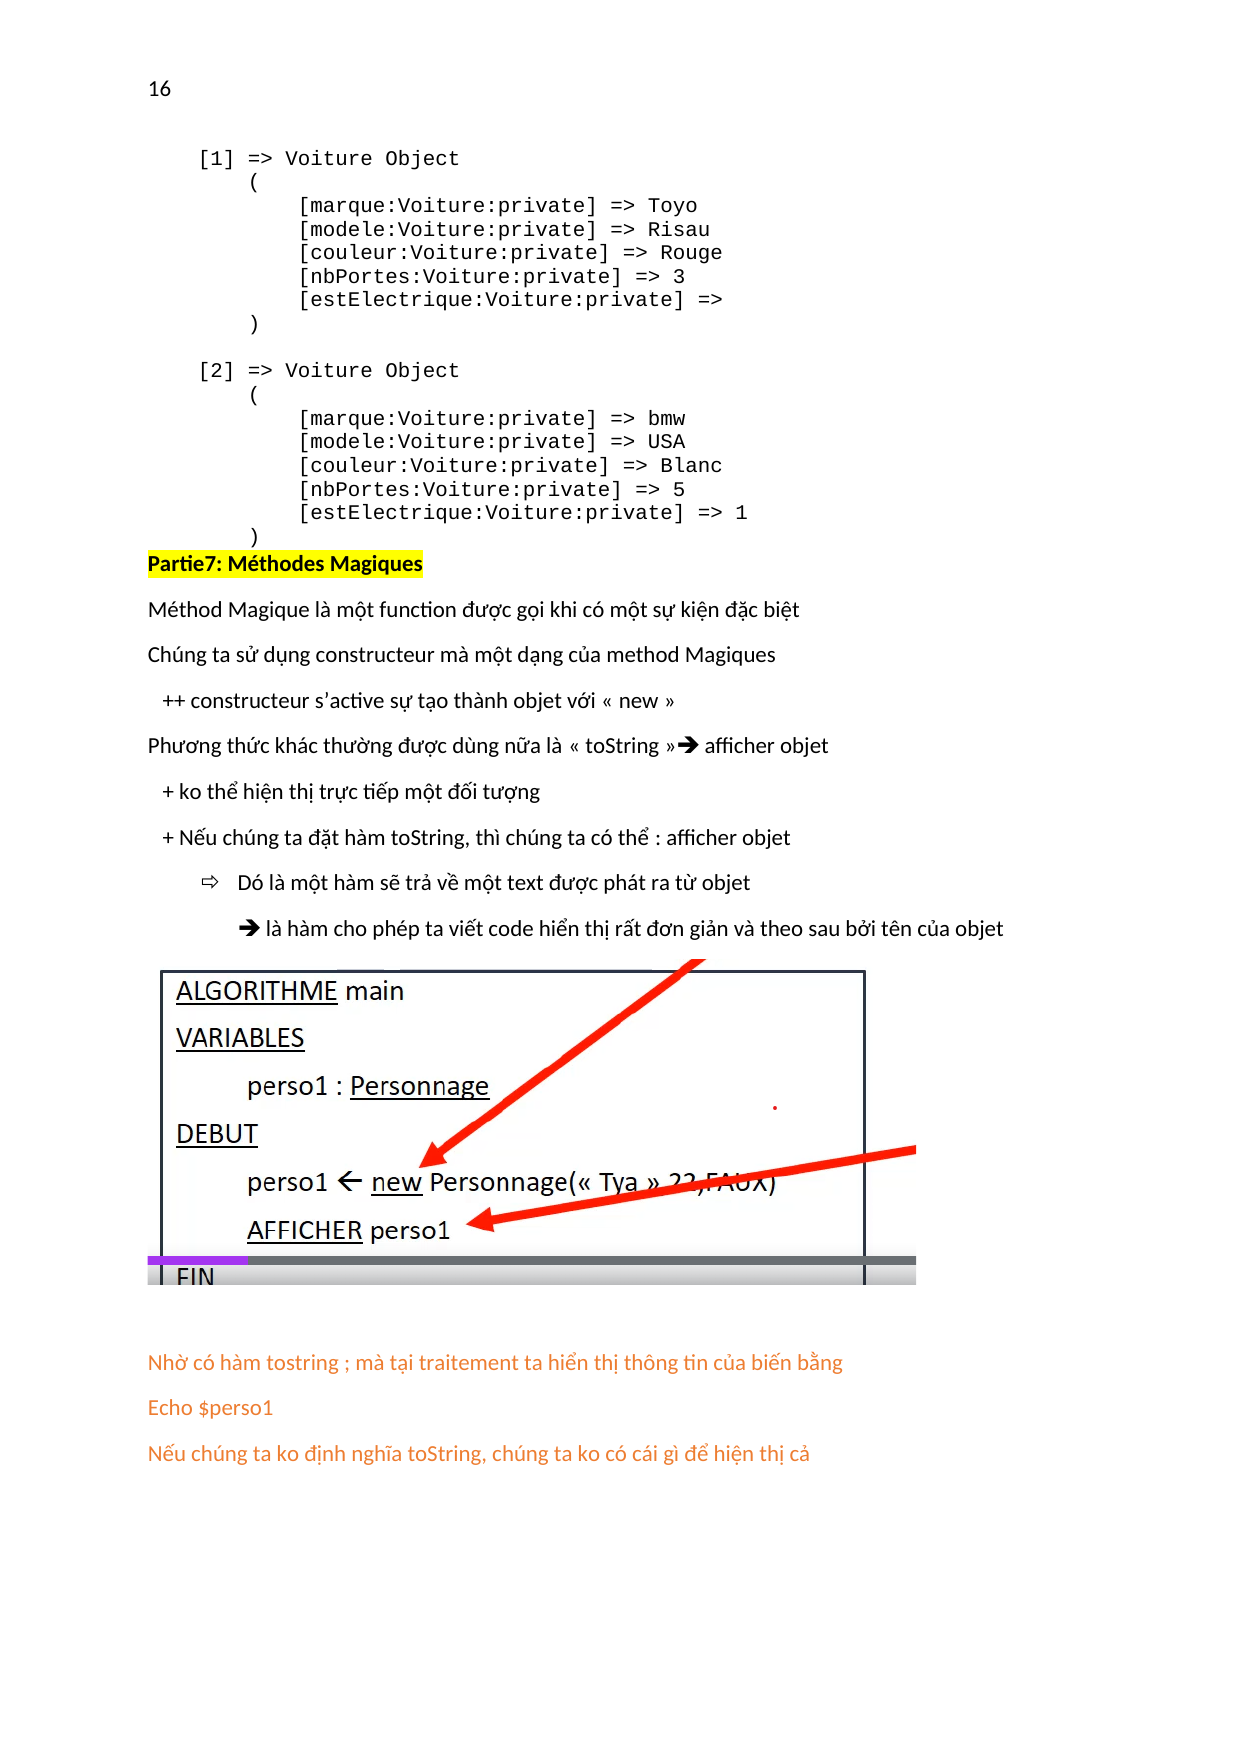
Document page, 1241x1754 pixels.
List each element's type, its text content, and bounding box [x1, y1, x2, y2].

text ) [148, 526, 1093, 549]
list Nếu chúng ta ko định nghĩa toString, chúng ta ko có cái gì để hiện thị cả [148, 1439, 1093, 1467]
list Méthod Magique là một function được gọi khi có một sự kiện đặc biệt [148, 595, 1093, 623]
list Echo $perso1 [148, 1393, 1093, 1421]
text [estElectrique:Voiture:private] => [148, 289, 1093, 313]
list + Nếu chúng ta đặt hàm toString, thì chúng ta có thể : afficher objet [148, 823, 1093, 851]
text ( [148, 171, 1093, 195]
text [couleur:Voiture:private] => Rouge [148, 242, 1093, 266]
list Phương thức khác thường được dùng nữa là « toString » afficher objet [148, 732, 1093, 760]
text [couleur:Voiture:private] => Blanc [148, 455, 1093, 479]
text ) [148, 313, 1093, 337]
list  là hàm cho phép ta viết code hiển thị rất đơn giản và theo sau bởi tên của objet [237, 914, 1093, 942]
text [estElectrique:Voiture:private] => 1 [148, 502, 1093, 526]
list Partie7: Méthodes Magiques [148, 549, 1093, 578]
text [marque:Voiture:private] => bmw [148, 408, 1093, 431]
text [modele:Voiture:private] => USA [148, 431, 1093, 455]
text [nbPortes:Voiture:private] => 3 [148, 266, 1093, 289]
text [2] => Voiture Object [148, 360, 1093, 384]
text [1] => Voiture Object [148, 148, 1093, 171]
list Dó là một hàm sẽ trả về một text được phát ra từ objet [200, 868, 1093, 896]
list + ko thể hiện thị trực tiếp một đối tượng [148, 777, 1093, 805]
list Nhờ có hàm tostring ; mà tại traitement ta hiển thị thông tin của biến bằng [148, 1348, 1093, 1376]
text ( [148, 384, 1093, 408]
list Chúng ta sử dụng constructeur mà một dạng của method Magiques [148, 641, 1093, 669]
text [nbPortes:Voiture:private] => 5 [148, 479, 1093, 502]
text [modele:Voiture:private] => Risau [148, 218, 1093, 242]
list ++ constructeur s’active sự tạo thành objet với « new » [148, 686, 1093, 714]
text [marque:Voiture:private] => Toyo [148, 195, 1093, 218]
